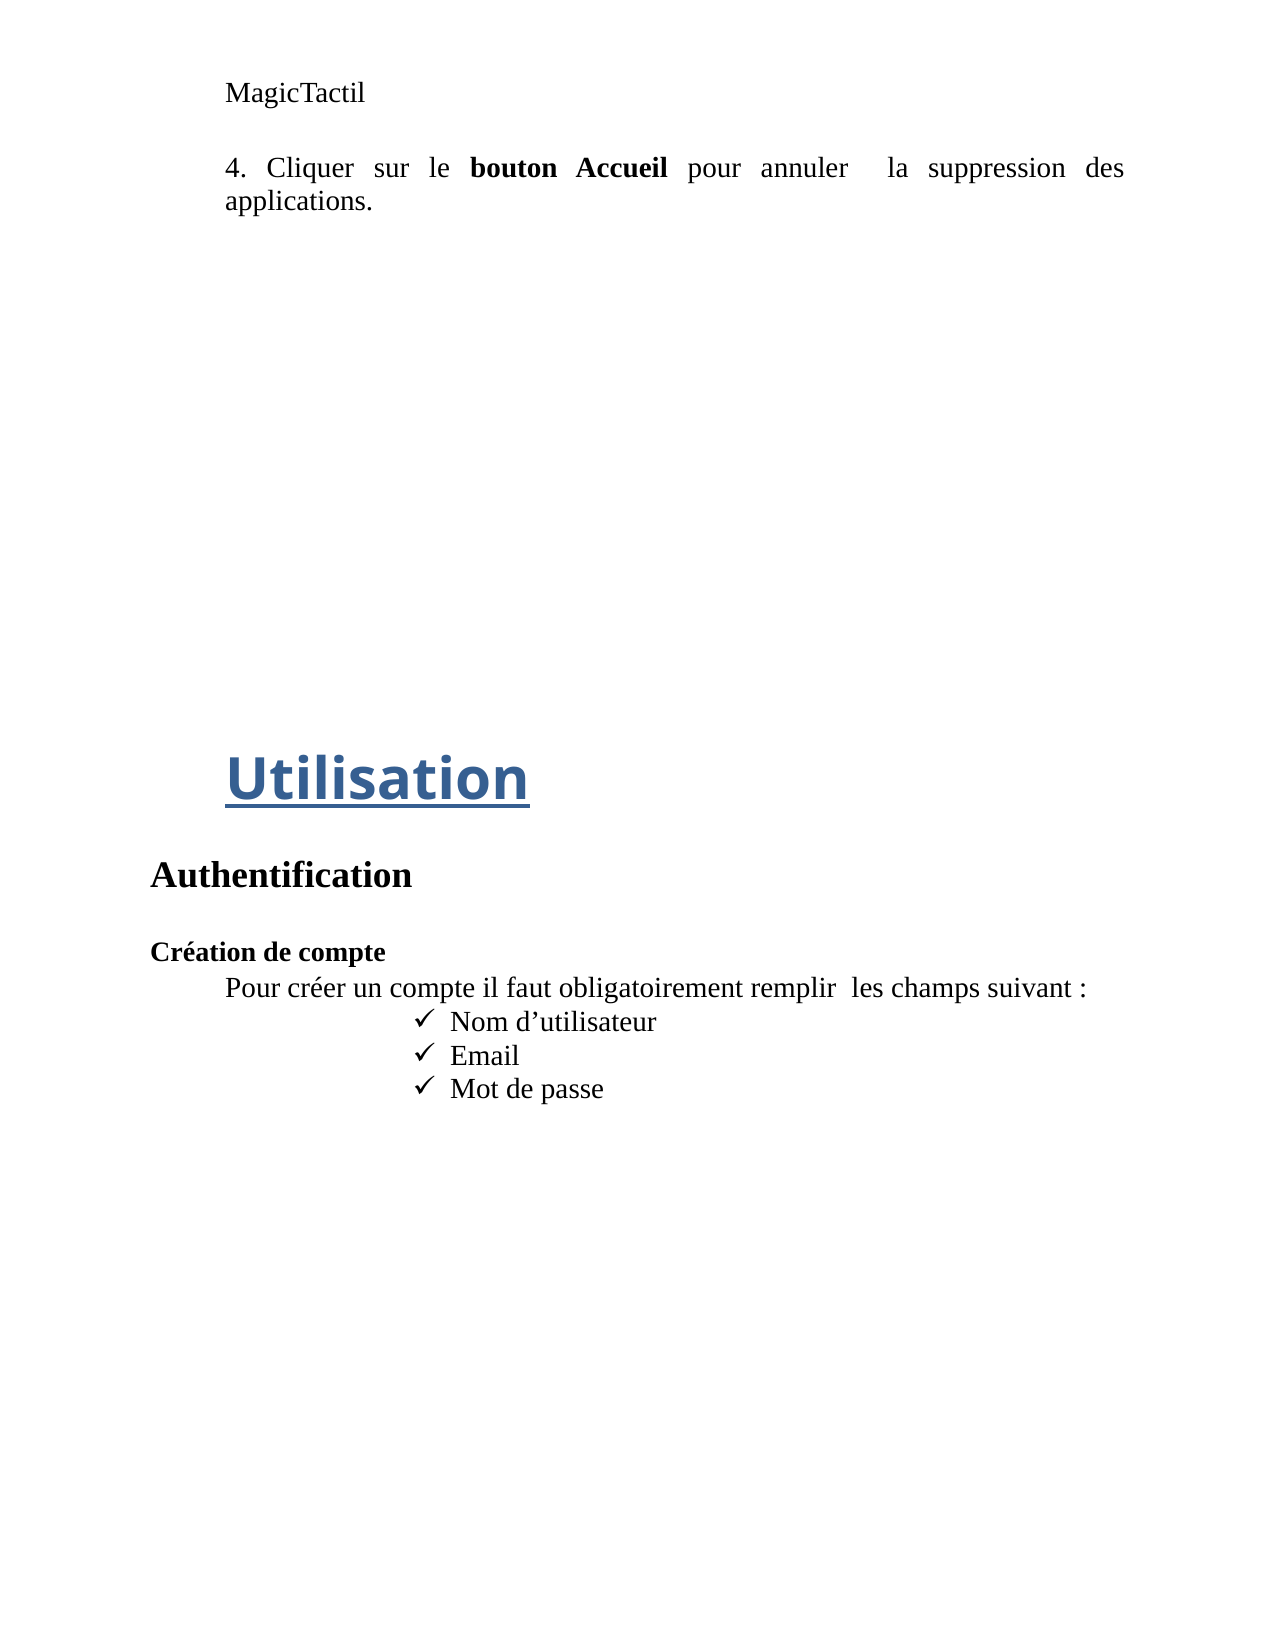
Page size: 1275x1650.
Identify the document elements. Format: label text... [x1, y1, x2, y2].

subtitle Utilisation [225, 737, 1125, 816]
text Pour créer un compte il faut obligatoirement remplir les champs suivant : [225, 970, 1125, 1004]
subtitle Authentification [150, 853, 1125, 896]
text 4. Cliquer sur le bouton Accueil pour annuler la suppression des applications. [225, 150, 1125, 217]
subtitle Création de compte [150, 935, 1125, 967]
list Nom d’utilisateur [412, 1004, 1125, 1038]
list Email [412, 1038, 1125, 1071]
list Mot de passe [412, 1071, 1125, 1105]
